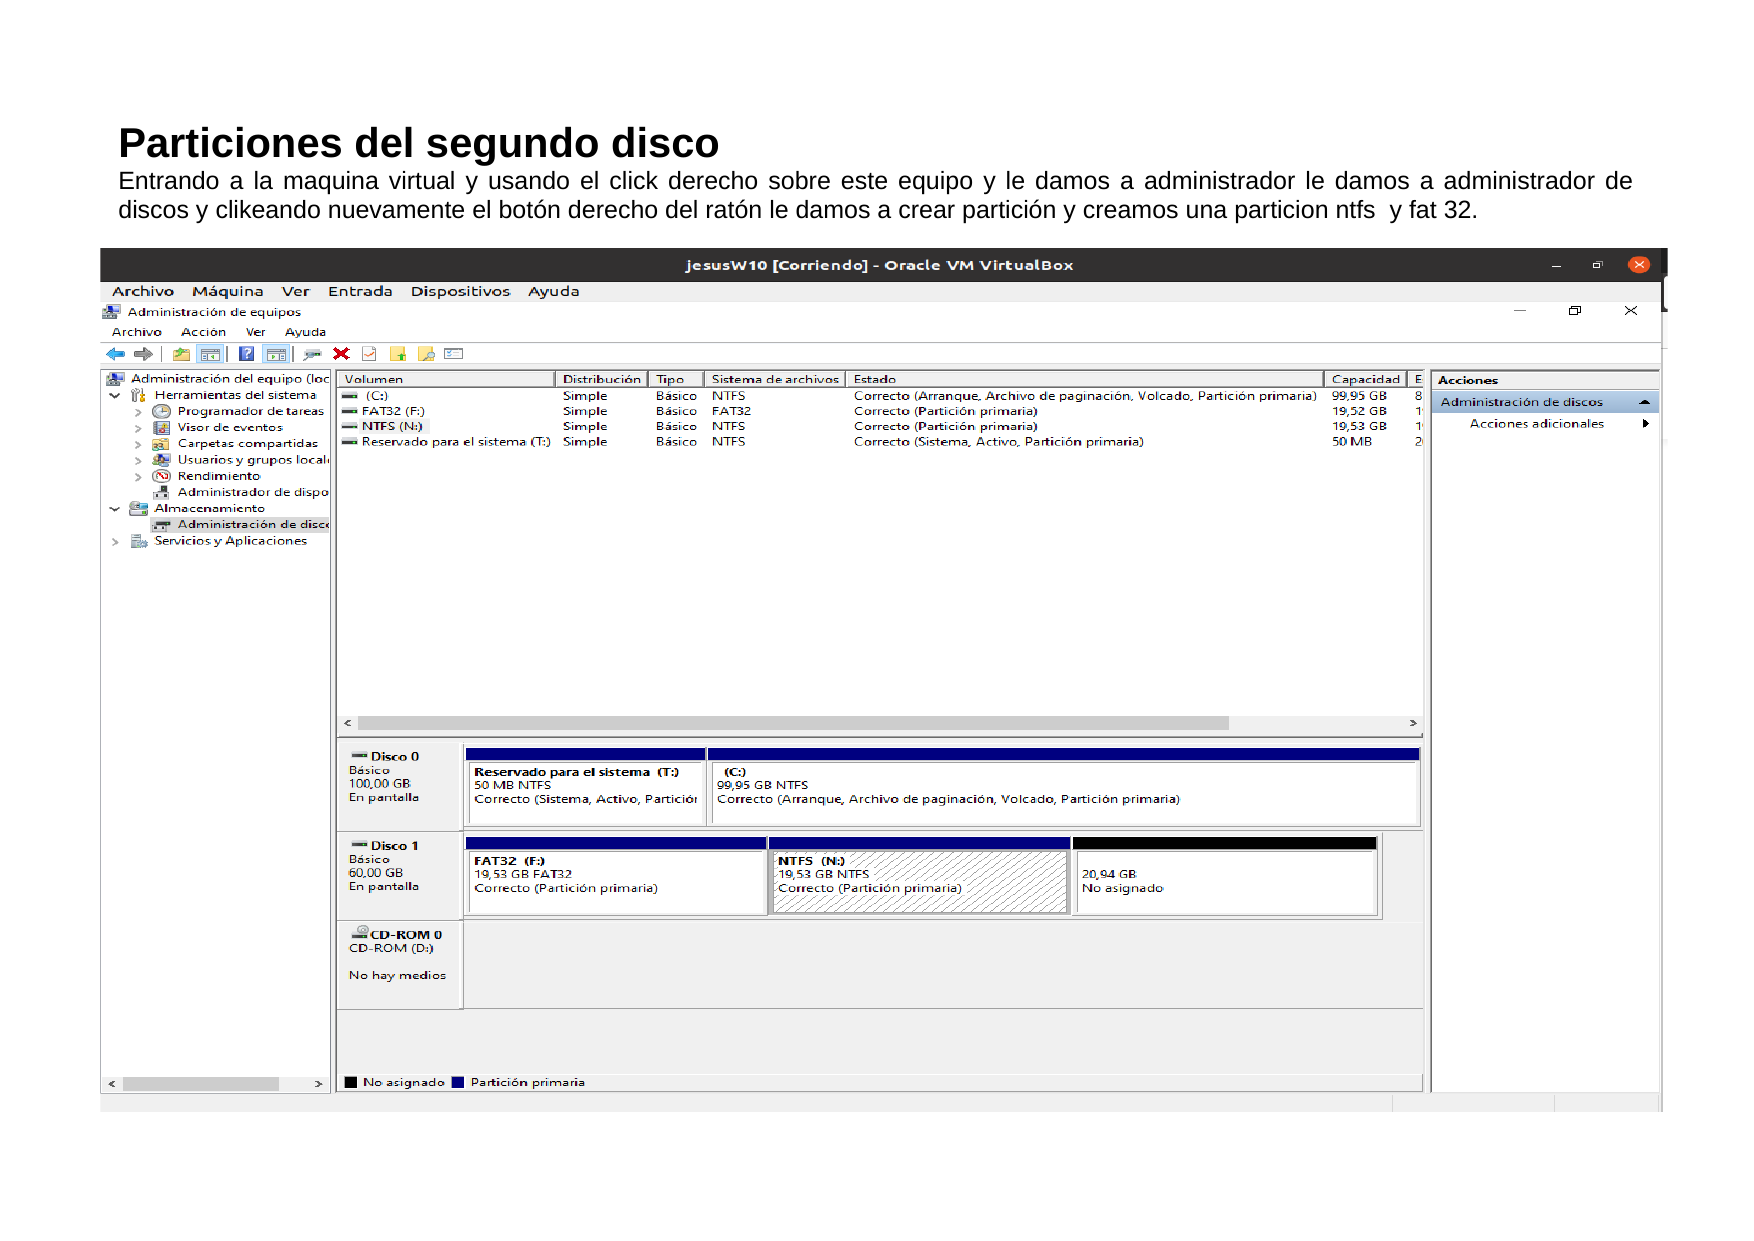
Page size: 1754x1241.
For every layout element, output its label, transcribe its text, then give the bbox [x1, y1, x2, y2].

text Particiones del segundo disco [118, 118, 1636, 166]
text Entrando a la maquina virtual y usando el click derecho sobre este equipo y le damos a administrador le damos a administrador de discos y clikeando nuevamente el botón derecho del ratón le damos a crear partición y creamos una particion ntfs y fat 32. [118, 166, 1636, 223]
picture [100, 248, 1668, 1112]
